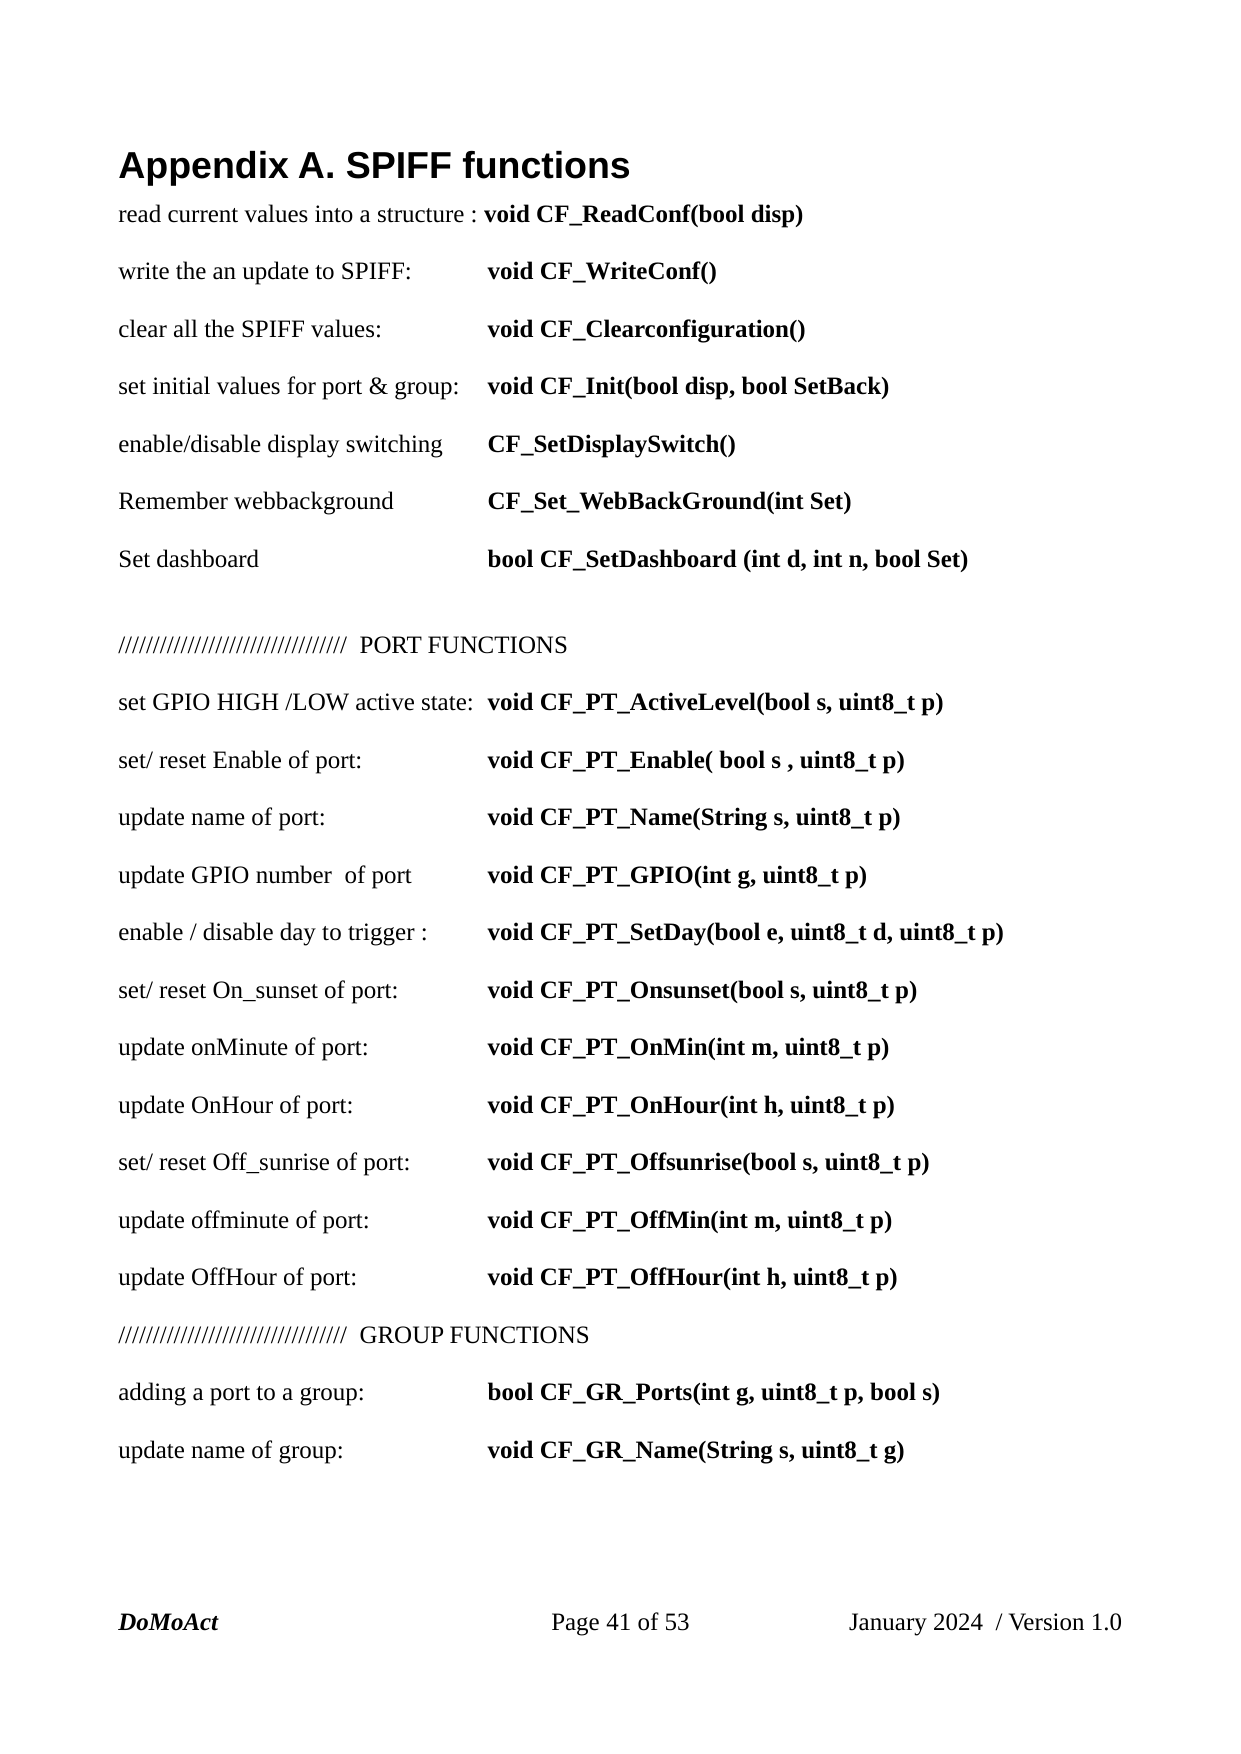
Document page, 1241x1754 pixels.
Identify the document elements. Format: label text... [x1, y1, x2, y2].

subtitle Appendix A. SPIFF functions [118, 143, 1122, 186]
text update GPIO number of port void CF_PT_GPIO(int g, uint8_t p) [118, 860, 1122, 889]
text ///////////////////////////////// PORT FUNCTIONS [118, 630, 1122, 659]
text Set dashboard bool CF_SetDashboard (int d, int n, bool Set) [118, 544, 1122, 572]
text set initial values for port & group: void CF_Init(bool disp, bool SetBack) [118, 371, 1122, 400]
text write the an update to SPIFF: void CF_WriteConf() [118, 256, 1122, 285]
text enable / disable day to trigger : void CF_PT_SetDay(bool e, uint8_t d, uint8_t p) [118, 917, 1122, 946]
text update offminute of port: void CF_PT_OffMin(int m, uint8_t p) [118, 1205, 1122, 1234]
text set/ reset On_sunset of port: void CF_PT_Onsunset(bool s, uint8_t p) [118, 975, 1122, 1004]
text read current values into a structure : void CF_ReadConf(bool disp) [118, 199, 1122, 227]
text update onMinute of port: void CF_PT_OnMin(int m, uint8_t p) [118, 1032, 1122, 1061]
text update name of group: void CF_GR_Name(String s, uint8_t g) [118, 1435, 1122, 1464]
text update OffHour of port: void CF_PT_OffHour(int h, uint8_t p) [118, 1262, 1122, 1291]
text update OnHour of port: void CF_PT_OnHour(int h, uint8_t p) [118, 1090, 1122, 1119]
text set GPIO HIGH /LOW active state: void CF_PT_ActiveLevel(bool s, uint8_t p) [118, 687, 1122, 716]
text set/ reset Enable of port: void CF_PT_Enable( bool s , uint8_t p) [118, 745, 1122, 774]
text clear all the SPIFF values: void CF_Clearconfiguration() [118, 314, 1122, 342]
text Remember webbackground CF_Set_WebBackGround(int Set) [118, 486, 1122, 515]
text update name of port: void CF_PT_Name(String s, uint8_t p) [118, 802, 1122, 831]
text ///////////////////////////////// GROUP FUNCTIONS [118, 1320, 1122, 1349]
text enable/disable display switching CF_SetDisplaySwitch() [118, 429, 1122, 457]
text set/ reset Off_sunrise of port: void CF_PT_Offsunrise(bool s, uint8_t p) [118, 1147, 1122, 1176]
text adding a port to a group: bool CF_GR_Ports(int g, uint8_t p, bool s) [118, 1377, 1122, 1406]
